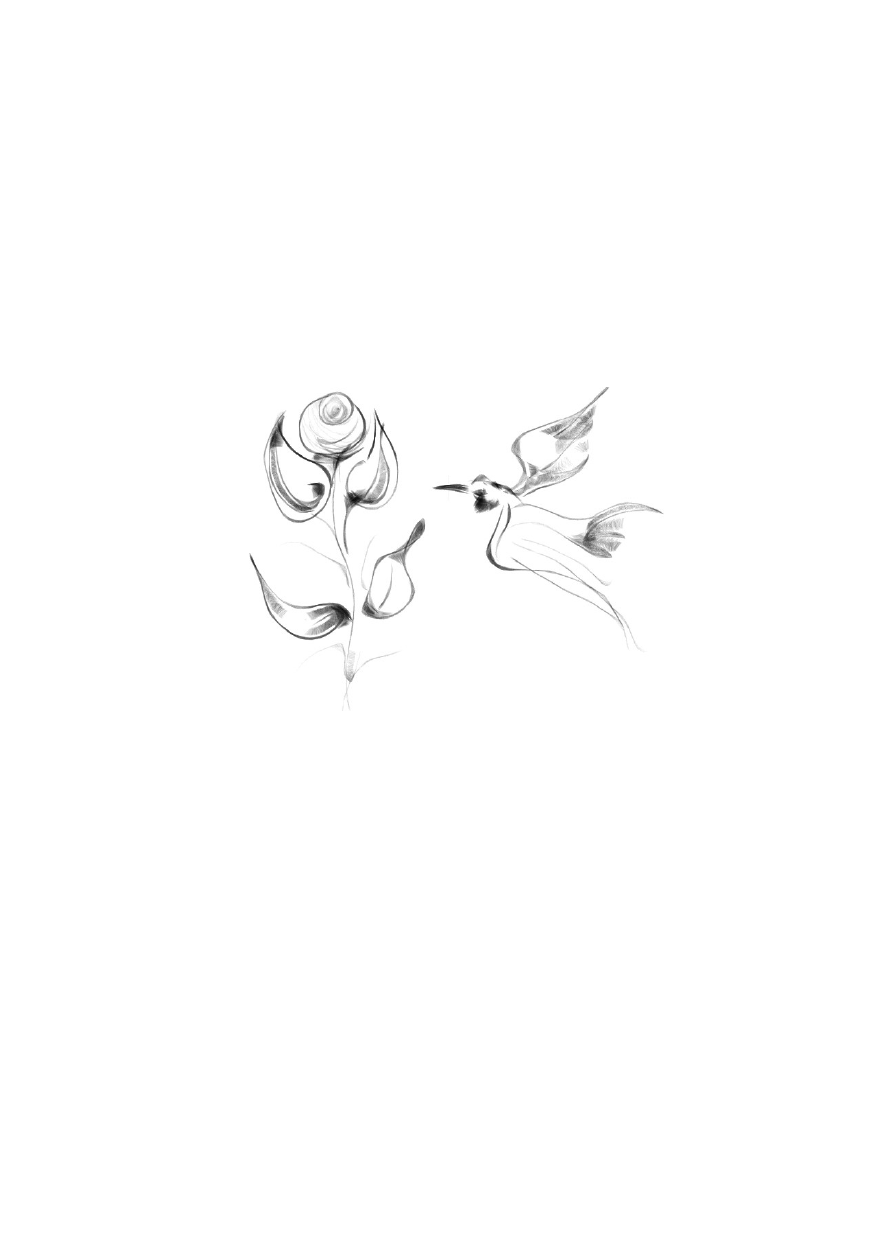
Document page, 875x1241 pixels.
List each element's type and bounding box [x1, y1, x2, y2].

picture [248, 387, 664, 711]
